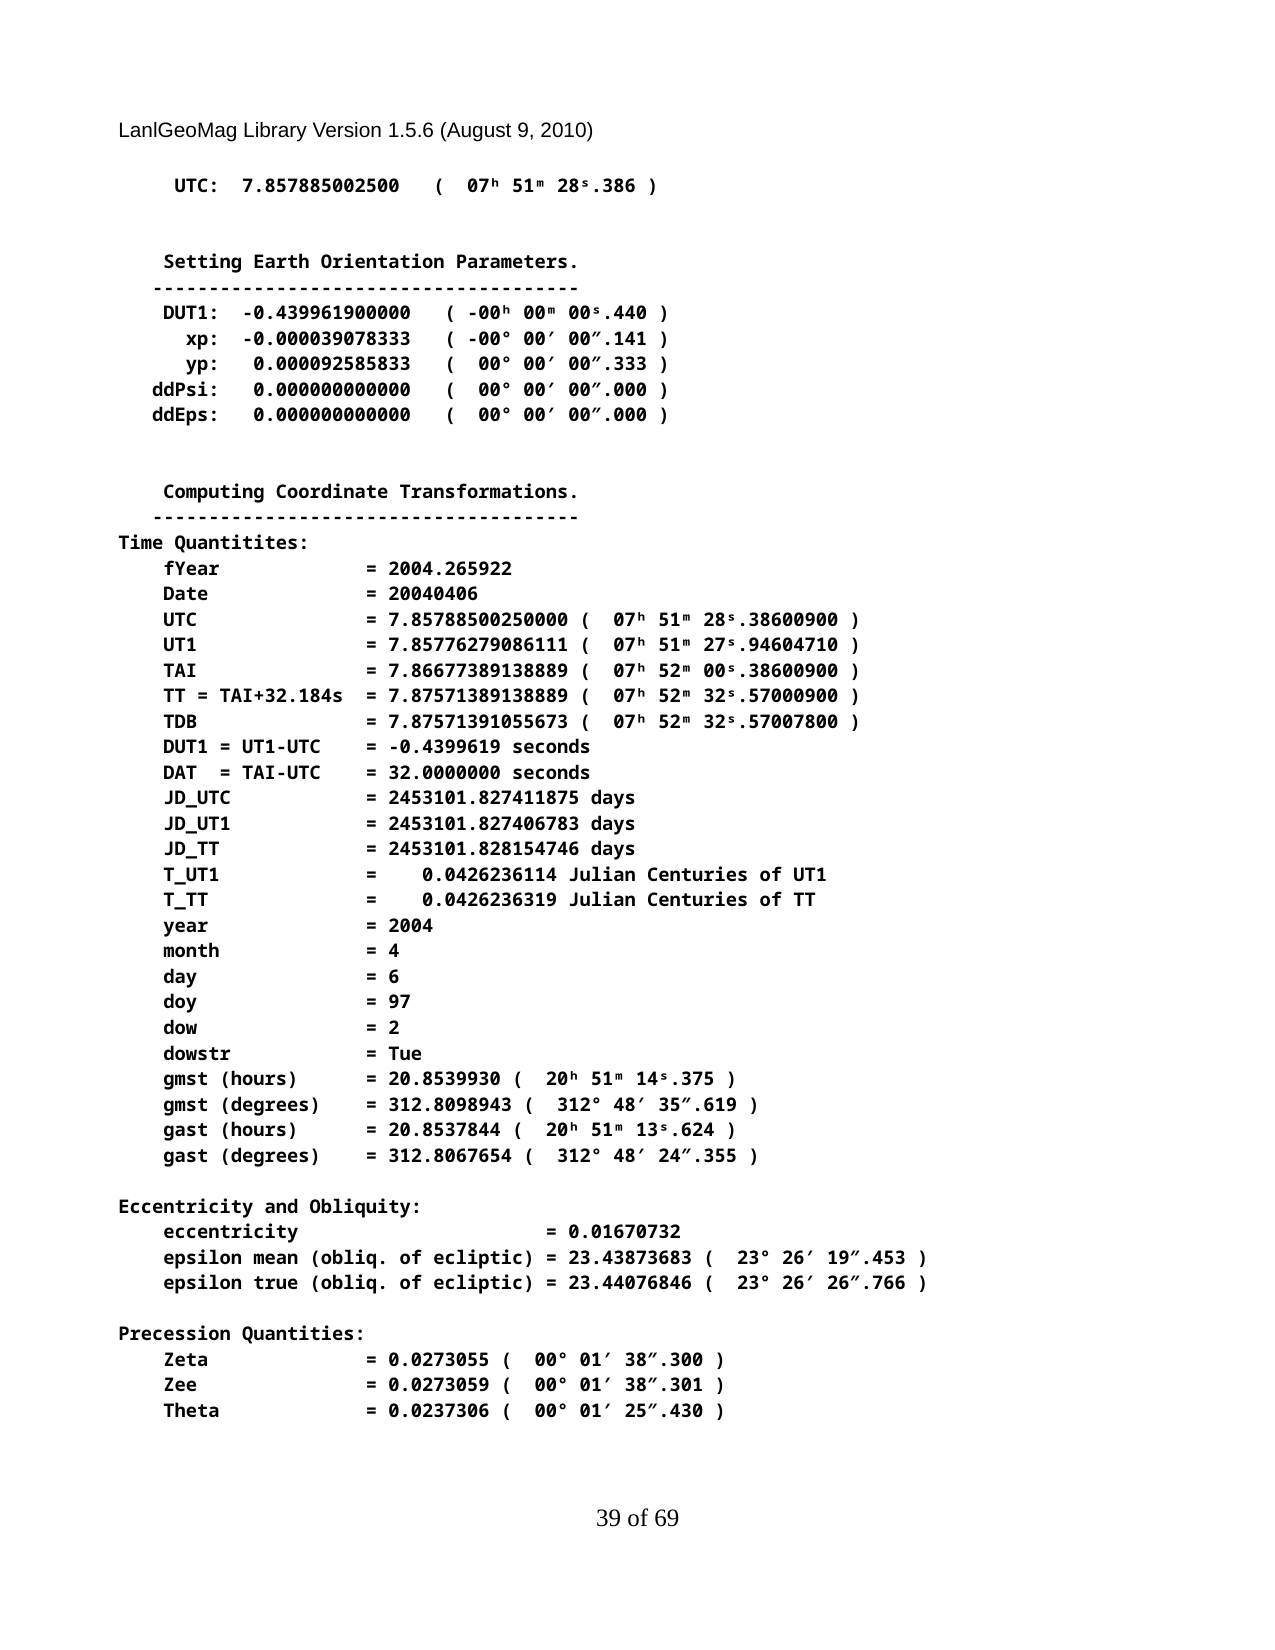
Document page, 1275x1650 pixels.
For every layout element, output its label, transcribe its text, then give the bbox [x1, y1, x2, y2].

text Zee = 0.0273059 ( 00° 01′ 38″.301 ) [118, 1372, 1157, 1397]
text Time Quantitites: [118, 529, 1157, 555]
text Theta = 0.0237306 ( 00° 01′ 25″.430 ) [118, 1397, 1157, 1423]
text DUT1: -0.439961900000 ( -00ʰ 00ᵐ 00ˢ.440 ) [118, 300, 1157, 325]
text UTC = 7.85788500250000 ( 07ʰ 51ᵐ 28ˢ.38600900 ) [118, 606, 1157, 631]
text Date = 20040406 [118, 580, 1157, 606]
text gast (degrees) = 312.8067654 ( 312° 48′ 24″.355 ) [118, 1142, 1157, 1167]
text gast (hours) = 20.8537844 ( 20ʰ 51ᵐ 13ˢ.624 ) [118, 1116, 1157, 1142]
text Zeta = 0.0273055 ( 00° 01′ 38″.300 ) [118, 1346, 1157, 1372]
text TDB = 7.87571391055673 ( 07ʰ 52ᵐ 32ˢ.57007800 ) [118, 708, 1157, 733]
text DAT = TAI-UTC = 32.0000000 seconds [118, 759, 1157, 784]
text gmst (hours) = 20.8539930 ( 20ʰ 51ᵐ 14ˢ.375 ) [118, 1065, 1157, 1091]
text -------------------------------------- [118, 274, 1157, 300]
text TT = TAI+32.184s = 7.87571389138889 ( 07ʰ 52ᵐ 32ˢ.57000900 ) [118, 682, 1157, 708]
text yp: 0.000092585833 ( 00° 00′ 00″.333 ) [118, 351, 1157, 376]
text xp: -0.000039078333 ( -00° 00′ 00″.141 ) [118, 325, 1157, 351]
text fYear = 2004.265922 [118, 555, 1157, 580]
text Eccentricity and Obliquity: [118, 1193, 1157, 1218]
text -------------------------------------- [118, 504, 1157, 529]
text Computing Coordinate Transformations. [118, 478, 1157, 504]
text DUT1 = UT1-UTC = -0.4399619 seconds [118, 733, 1157, 759]
text gmst (degrees) = 312.8098943 ( 312° 48′ 35″.619 ) [118, 1091, 1157, 1116]
text TAI = 7.86677389138889 ( 07ʰ 52ᵐ 00ˢ.38600900 ) [118, 657, 1157, 682]
text eccentricity = 0.01670732 [118, 1218, 1157, 1244]
text JD_UT1 = 2453101.827406783 days [118, 810, 1157, 836]
text UT1 = 7.85776279086111 ( 07ʰ 51ᵐ 27ˢ.94604710 ) [118, 631, 1157, 657]
text year = 2004 [118, 912, 1157, 938]
text ddPsi: 0.000000000000 ( 00° 00′ 00″.000 ) [118, 376, 1157, 402]
text epsilon true (obliq. of ecliptic) = 23.44076846 ( 23° 26′ 26″.766 ) [118, 1269, 1157, 1295]
text day = 6 [118, 963, 1157, 989]
text UTC: 7.857885002500 ( 07ʰ 51ᵐ 28ˢ.386 ) [118, 172, 1157, 198]
text JD_UTC = 2453101.827411875 days [118, 784, 1157, 810]
text dow = 2 [118, 1014, 1157, 1040]
text Precession Quantities: [118, 1321, 1157, 1346]
text Setting Earth Orientation Parameters. [118, 249, 1157, 274]
text T_TT = 0.0426236319 Julian Centuries of TT [118, 887, 1157, 912]
text T_UT1 = 0.0426236114 Julian Centuries of UT1 [118, 861, 1157, 887]
text month = 4 [118, 938, 1157, 963]
text doy = 97 [118, 989, 1157, 1014]
text dowstr = Tue [118, 1040, 1157, 1065]
text ddEps: 0.000000000000 ( 00° 00′ 00″.000 ) [118, 402, 1157, 427]
text epsilon mean (obliq. of ecliptic) = 23.43873683 ( 23° 26′ 19″.453 ) [118, 1244, 1157, 1269]
text JD_TT = 2453101.828154746 days [118, 836, 1157, 861]
